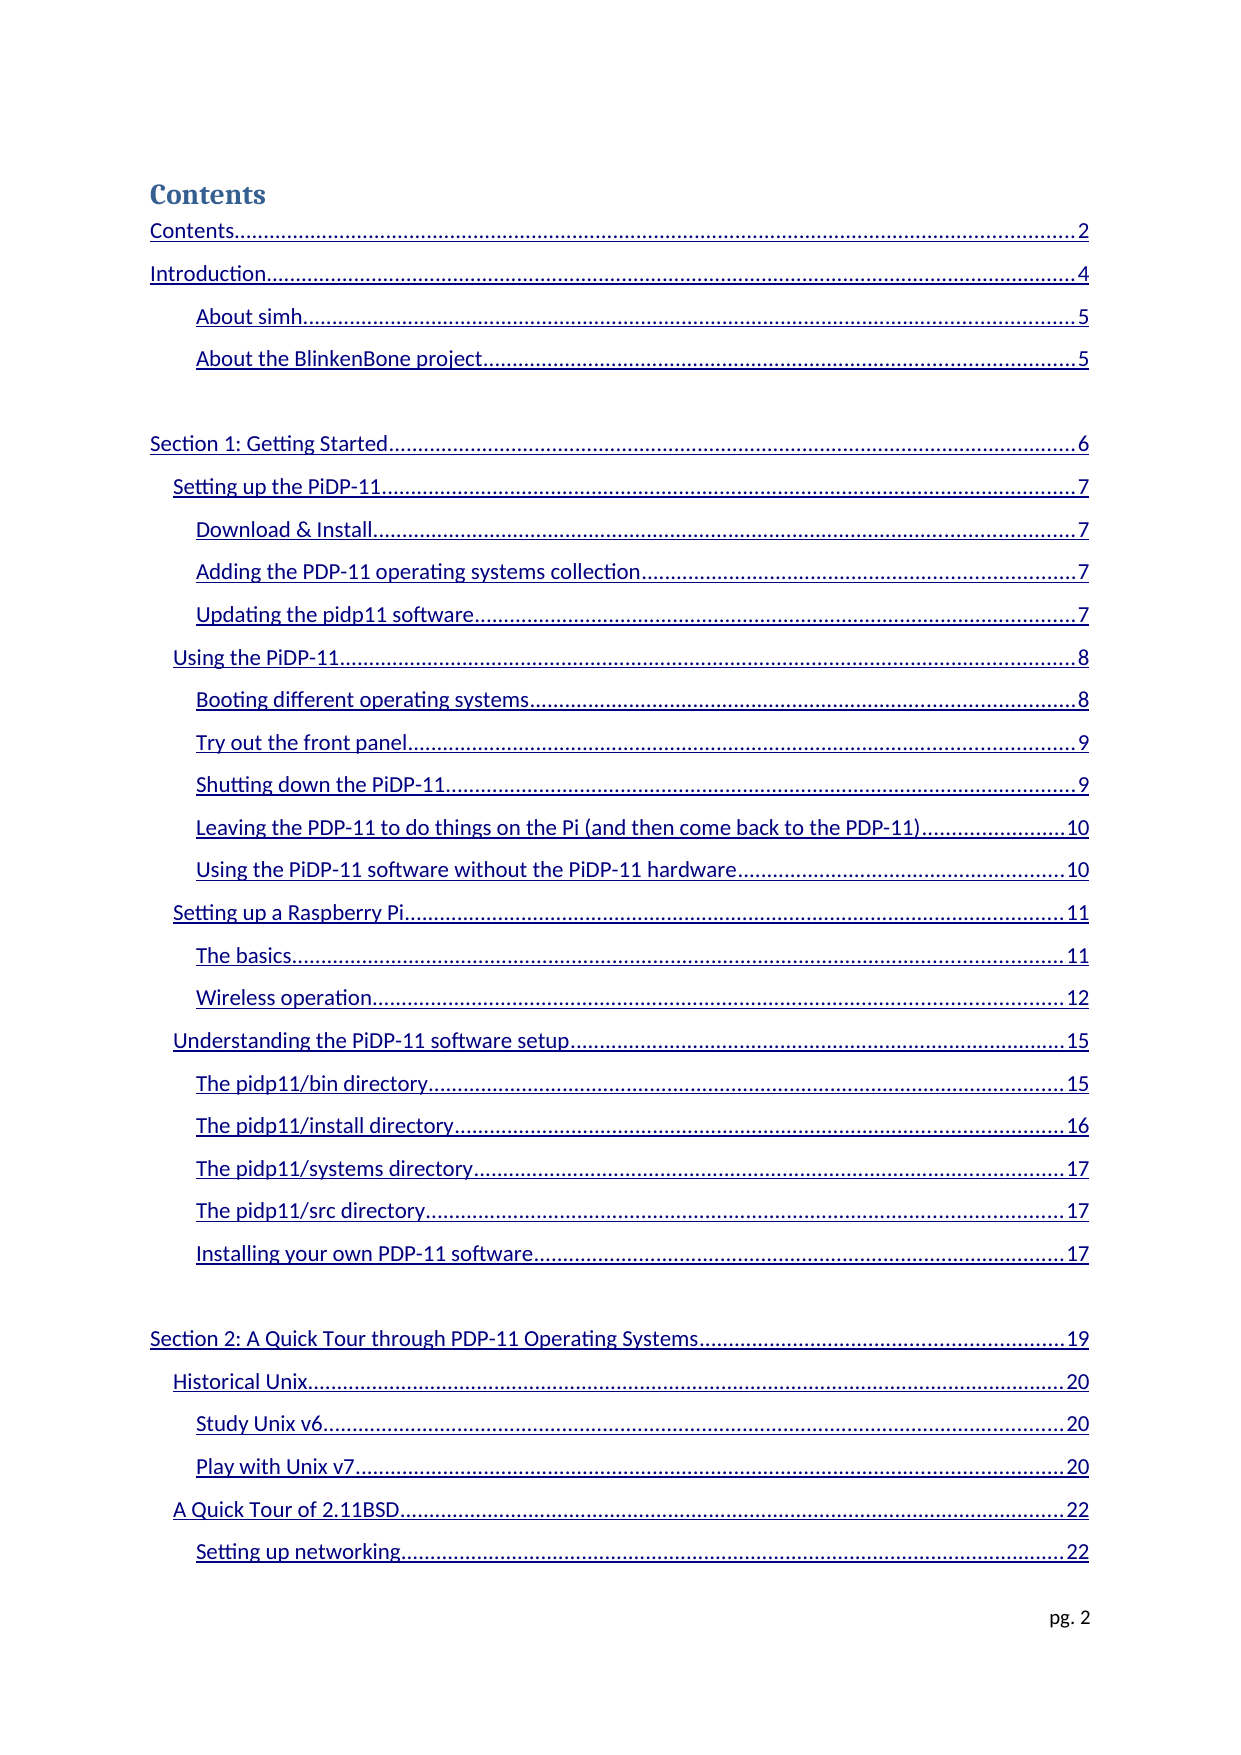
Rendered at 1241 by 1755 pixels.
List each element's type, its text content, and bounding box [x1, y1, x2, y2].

text Section 2: A Quick Tour through PDP-11 Operating Systems 19 [150, 1324, 1090, 1352]
text Using the PiDP-11 8 [173, 643, 1090, 671]
text The basics 11 [196, 941, 1090, 969]
text Study Unix v6 20 [196, 1409, 1090, 1437]
text Introduction 4 [150, 259, 1090, 287]
text Leaving the PDP-11 to do things on the Pi (and then come back to the PDP-11) 10 [196, 813, 1090, 841]
text Updating the pidp11 software 7 [196, 600, 1090, 628]
text About simh 5 [196, 302, 1090, 330]
text Section 1: Getting Started 6 [150, 429, 1090, 458]
text Setting up the PiDP-11 7 [173, 472, 1090, 500]
text Installing your own PDP-11 software 17 [196, 1239, 1090, 1267]
text Using the PiDP-11 software without the PiDP-11 hardware 10 [196, 856, 1090, 884]
text Setting up a Raspberry Pi 11 [173, 898, 1090, 926]
text Try out the front panel 9 [196, 728, 1090, 756]
text Play with Unix v7 20 [196, 1452, 1090, 1480]
text Historical Unix 20 [173, 1367, 1090, 1395]
text Adding the PDP-11 operating systems collection 7 [196, 557, 1090, 585]
text Shutting down the PiDP-11 9 [196, 770, 1090, 798]
text The pidp11/install directory 16 [196, 1111, 1090, 1139]
text The pidp11/bin directory 15 [196, 1069, 1090, 1097]
text Contents 2 [150, 217, 1090, 244]
text The pidp11/systems directory 17 [196, 1154, 1090, 1182]
text Understanding the PiDP-11 software setup 15 [173, 1026, 1090, 1054]
text The pidp11/src directory 17 [196, 1196, 1090, 1224]
subtitle Contents [150, 178, 1090, 212]
text A Quick Tour of 2.11BSD 22 [173, 1495, 1090, 1523]
text About the BlinkenBone project 5 [196, 344, 1090, 372]
text Setting up networking 22 [196, 1537, 1090, 1565]
text Booting different operating systems 8 [196, 685, 1090, 713]
text Download & Install 7 [196, 515, 1090, 543]
text Wireless operation 12 [196, 983, 1090, 1011]
